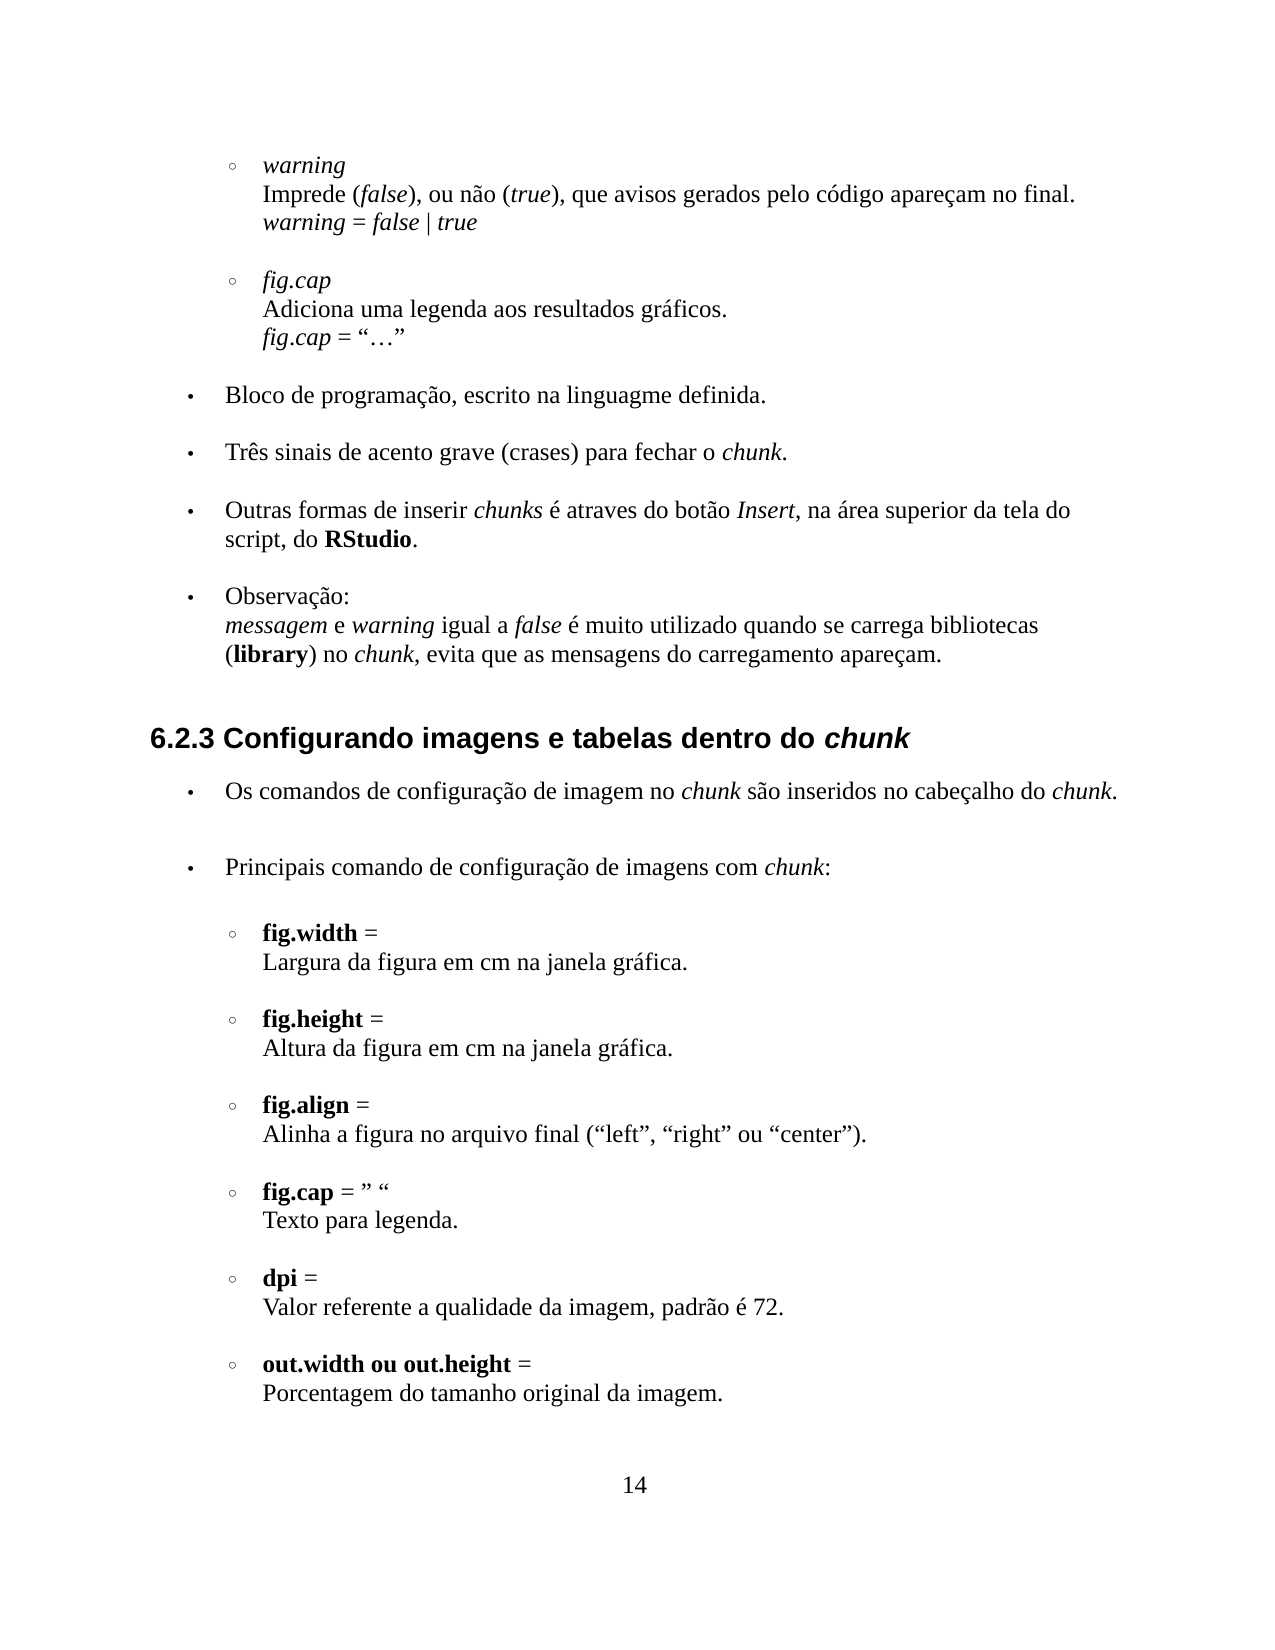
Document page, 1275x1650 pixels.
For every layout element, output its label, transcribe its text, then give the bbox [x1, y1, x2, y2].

subtitle 6.2.3 Configurando imagens e tabelas dentro do chunk [150, 721, 1125, 755]
list fig.align = Alinha a figura no arquivo final (“left”, “right” ou “center”). [225, 1091, 1125, 1177]
list Os comandos de configuração de imagem no chunk são inseridos no cabeçalho do chunk. [187, 776, 1125, 834]
list dpi = Valor referente a qualidade da imagem, padrão é 72. [225, 1263, 1125, 1349]
list Três sinais de acento grave (crases) para fechar o chunk. [187, 437, 1125, 495]
list Principais comando de configuração de imagens com chunk: [187, 852, 1125, 909]
list out.width ou out.height = Porcentagem do tamanho original da imagem. [225, 1349, 1125, 1436]
list fig.cap = ” “ Texto para legenda. [225, 1177, 1125, 1263]
list warning Imprede (false), ou não (true), que avisos gerados pelo código apareçam no final. warning = false | true [225, 150, 1125, 265]
list Outras formas de inserir chunks é atraves do botão Insert, na área superior da tela do script, do RStudio. [187, 495, 1125, 581]
list fig.width = Largura da figura em cm na janela gráfica. [225, 918, 1125, 1004]
list Observação: messagem e warning igual a false é muito utilizado quando se carrega bibliotecas (library) no chunk, evita que as mensagens do carregamento apareçam. [187, 581, 1125, 696]
list fig.height = Altura da figura em cm na janela gráfica. [225, 1004, 1125, 1091]
list Bloco de programação, escrito na linguagme definida. [187, 380, 1125, 437]
list fig.cap Adiciona uma legenda aos resultados gráficos. fig.cap = “…” [225, 265, 1125, 380]
